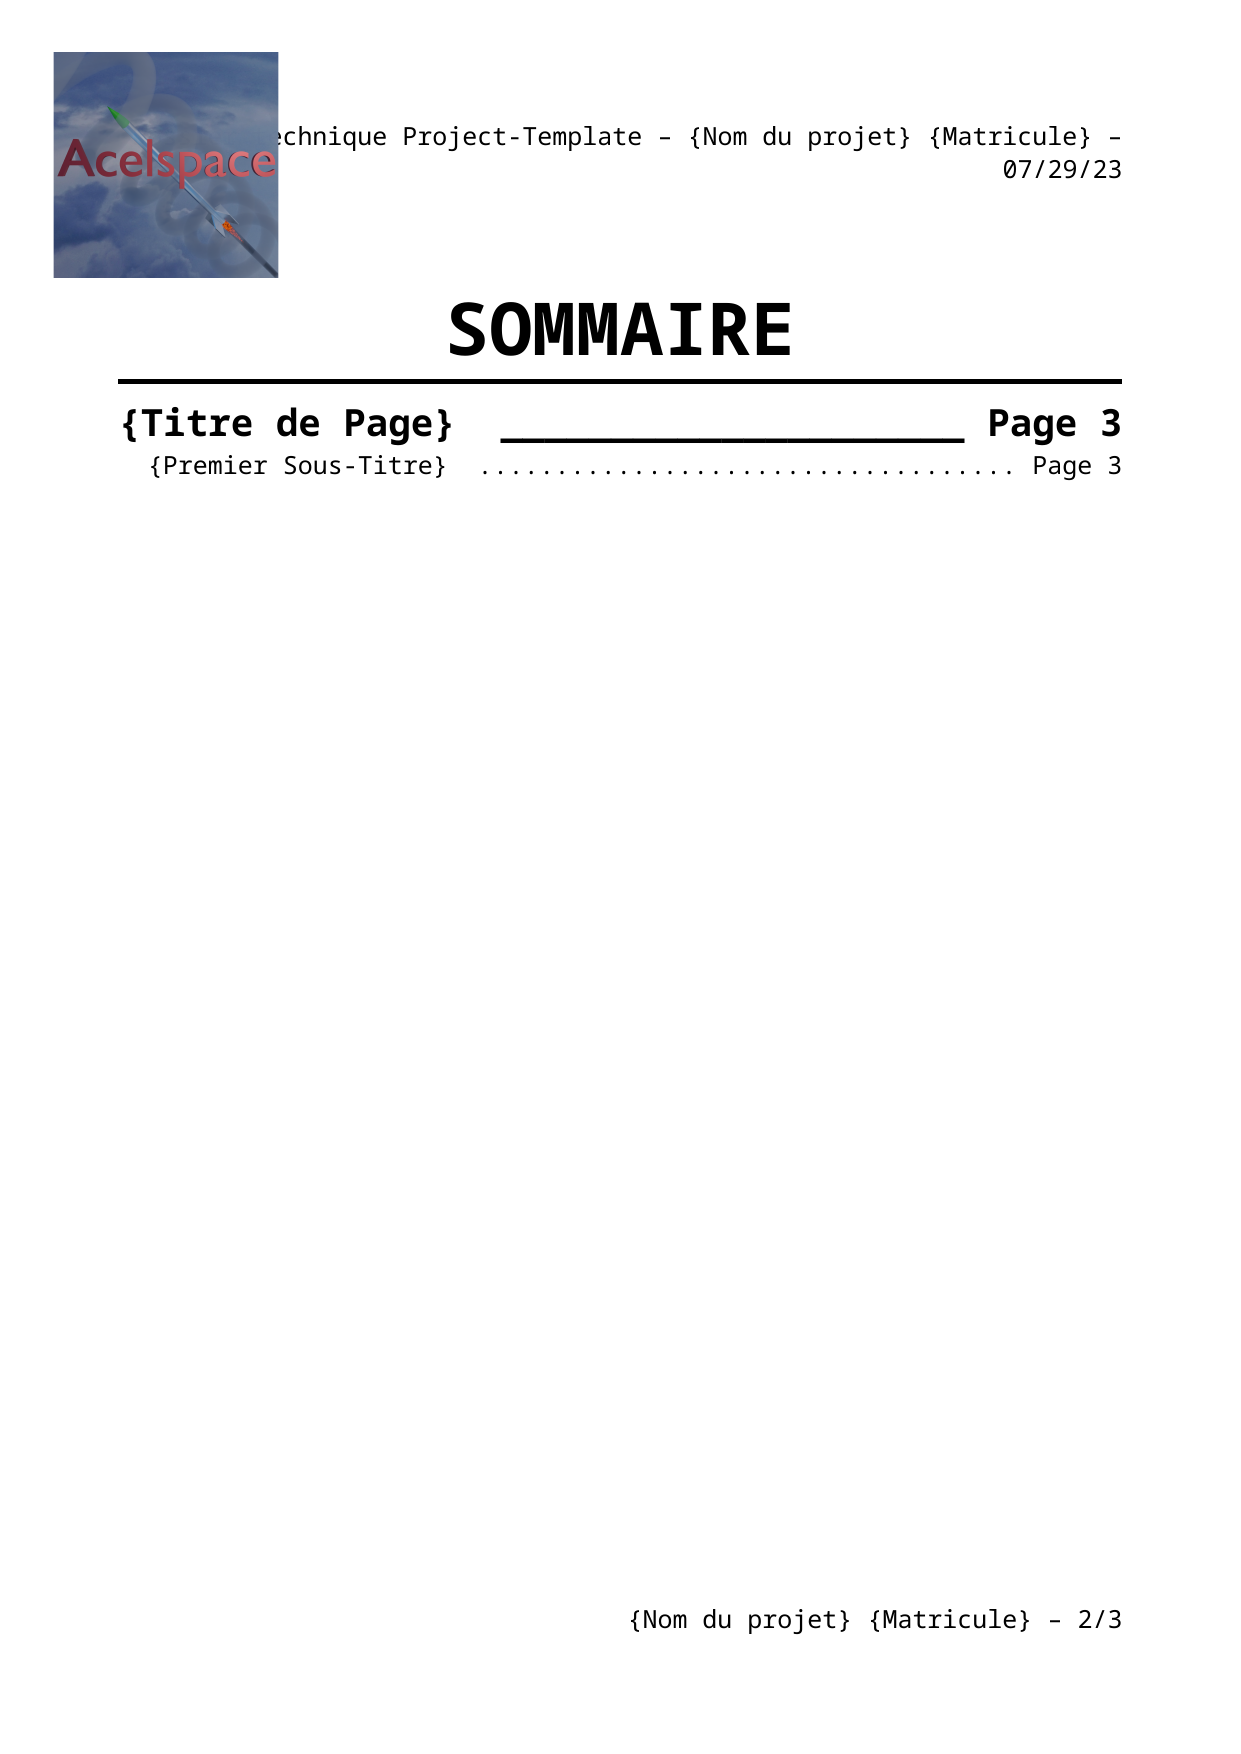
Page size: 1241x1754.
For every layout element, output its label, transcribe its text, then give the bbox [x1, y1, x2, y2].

text {Titre de Page} Page 3 [118, 396, 1122, 447]
picture [53, 52, 279, 278]
text {Premier Sous-Titre} Page 3 [148, 447, 1122, 481]
subtitle Sommaire [118, 244, 1122, 379]
